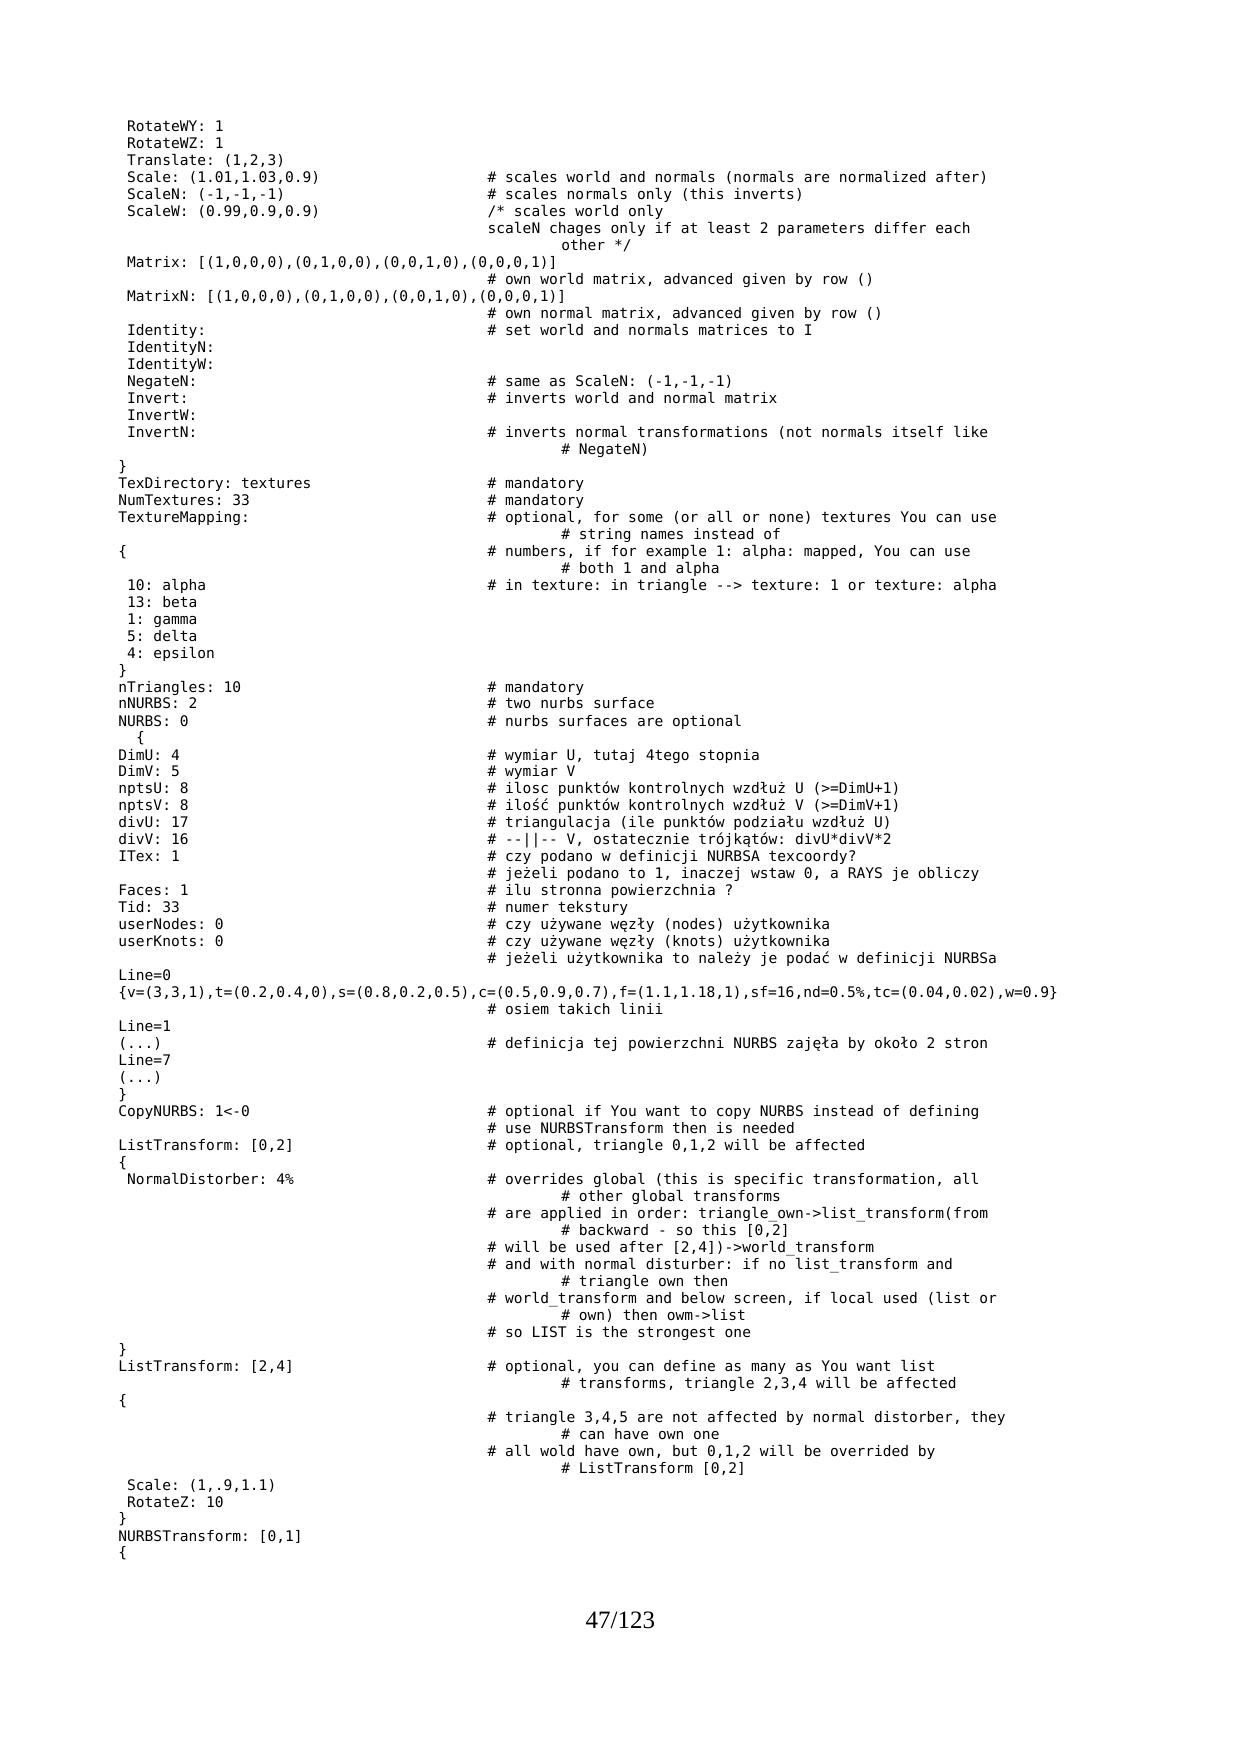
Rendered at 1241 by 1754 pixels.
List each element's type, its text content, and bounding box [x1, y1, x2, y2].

text ListTransform: [2,4] # optional, you can define as many as You want list # transforms, triangle 2,3,4 will be affected [118, 1358, 1122, 1392]
text nNURBS: 2 # two nurbs surface [118, 695, 1122, 712]
text Line=7 [118, 1052, 1122, 1069]
text # osiem takich linii [118, 1001, 1122, 1018]
text } [118, 661, 1122, 678]
text ScaleN: (-1,-1,-1) # scales normals only (this inverts) [118, 186, 1122, 203]
text Identity: # set world and normals matrices to I [118, 322, 1122, 339]
text 5: delta [118, 627, 1122, 644]
text NumTextures: 33 # mandatory [118, 492, 1122, 509]
text CopyNURBS: 1<-0 # optional if You want to copy NURBS instead of defining [118, 1103, 1122, 1120]
text 4: epsilon [118, 644, 1122, 661]
text # so LIST is the strongest one [118, 1324, 1122, 1341]
text # are applied in order: triangle_own->list_transform(from # backward - so this [0,2] [118, 1205, 1122, 1239]
text # all wold have own, but 0,1,2 will be overrided by # ListTransform [0,2] [118, 1442, 1122, 1476]
text } [118, 458, 1122, 475]
text { # numbers, if for example 1: alpha: mapped, You can use # both 1 and alpha [118, 543, 1122, 577]
text InvertW: [118, 407, 1122, 424]
text ListTransform: [0,2] # optional, triangle 0,1,2 will be affected [118, 1137, 1122, 1154]
text {v=(3,3,1),t=(0.2,0.4,0),s=(0.8,0.2,0.5),c=(0.5,0.9,0.7),f=(1.1,1.18,1),sf=16,nd=0.5%,tc=(0.04,0.02),w=0.9} [118, 984, 1122, 1001]
text TextureMapping: # optional, for some (or all or none) textures You can use # string names instead of [118, 509, 1122, 543]
text (...) # definicja tej powierzchni NURBS zajęła by około 2 stron [118, 1035, 1122, 1052]
text MatrixN: [(1,0,0,0),(0,1,0,0),(0,0,1,0),(0,0,0,1)] [118, 288, 1122, 305]
text RotateWZ: 1 [118, 135, 1122, 152]
text userNodes: 0 # czy używane węzły (nodes) użytkownika [118, 916, 1122, 933]
text userKnots: 0 # czy używane węzły (knots) użytkownika [118, 933, 1122, 950]
text { [118, 729, 1122, 746]
text Translate: (1,2,3) [118, 152, 1122, 169]
text # jeżeli podano to 1, inaczej wstaw 0, a RAYS je obliczy [118, 865, 1122, 882]
text nptsU: 8 # ilosc punktów kontrolnych wzdłuż U (>=DimU+1) [118, 780, 1122, 797]
text { [118, 1392, 1122, 1408]
text 1: gamma [118, 611, 1122, 627]
text 13: beta [118, 593, 1122, 611]
text nptsV: 8 # ilość punktów kontrolnych wzdłuż V (>=DimV+1) [118, 797, 1122, 814]
text # jeżeli użytkownika to należy je podać w definicji NURBSa [118, 950, 1122, 967]
text NURBS: 0 # nurbs surfaces are optional [118, 712, 1122, 729]
text NormalDistorber: 4% # overrides global (this is specific transformation, all # other global transforms [118, 1171, 1122, 1205]
text # triangle 3,4,5 are not affected by normal distorber, they # can have own one [118, 1408, 1122, 1442]
text scaleN chages only if at least 2 parameters differ each other */ [118, 220, 1122, 254]
text Tid: 33 # numer tekstury [118, 899, 1122, 916]
text 10: alpha # in texture: in triangle --> texture: 1 or texture: alpha [118, 577, 1122, 593]
text Scale: (1.01,1.03,0.9) # scales world and normals (normals are normalized after) [118, 169, 1122, 186]
text (...) [118, 1069, 1122, 1086]
text Line=0 [118, 967, 1122, 984]
text RotateZ: 10 [118, 1493, 1122, 1510]
text # will be used after [2,4])->world_transform [118, 1239, 1122, 1256]
text TexDirectory: textures # mandatory [118, 475, 1122, 492]
text { [118, 1154, 1122, 1171]
text # and with normal disturber: if no list_transform and # triangle own then [118, 1256, 1122, 1290]
text NegateN: # same as ScaleN: (-1,-1,-1) [118, 373, 1122, 390]
text # use NURBSTransform then is needed [118, 1120, 1122, 1137]
text divV: 16 # --||-- V, ostatecznie trójkątów: divU*divV*2 [118, 831, 1122, 848]
text Matrix: [(1,0,0,0),(0,1,0,0),(0,0,1,0),(0,0,0,1)] [118, 254, 1122, 271]
text { [118, 1544, 1122, 1561]
text } [118, 1510, 1122, 1527]
text DimV: 5 # wymiar V [118, 763, 1122, 780]
text } [118, 1341, 1122, 1358]
text Invert: # inverts world and normal matrix [118, 390, 1122, 407]
text IdentityN: [118, 339, 1122, 356]
text nTriangles: 10 # mandatory [118, 678, 1122, 695]
text # own world matrix, advanced given by row () [118, 271, 1122, 288]
text Scale: (1,.9,1.1) [118, 1476, 1122, 1493]
text Line=1 [118, 1018, 1122, 1035]
text ITex: 1 # czy podano w definicji NURBSA texcoordy? [118, 848, 1122, 865]
text NURBSTransform: [0,1] [118, 1527, 1122, 1544]
text # world_transform and below screen, if local used (list or # own) then owm->list [118, 1290, 1122, 1324]
text InvertN: # inverts normal transformations (not normals itself like # NegateN) [118, 424, 1122, 458]
text ScaleW: (0.99,0.9,0.9) /* scales world only [118, 203, 1122, 220]
text divU: 17 # triangulacja (ile punktów podziału wzdłuż U) [118, 814, 1122, 831]
text Faces: 1 # ilu stronna powierzchnia ? [118, 882, 1122, 899]
text IdentityW: [118, 356, 1122, 373]
text } [118, 1086, 1122, 1103]
text DimU: 4 # wymiar U, tutaj 4tego stopnia [118, 746, 1122, 763]
text RotateWY: 1 [118, 118, 1122, 135]
text # own normal matrix, advanced given by row () [118, 305, 1122, 322]
